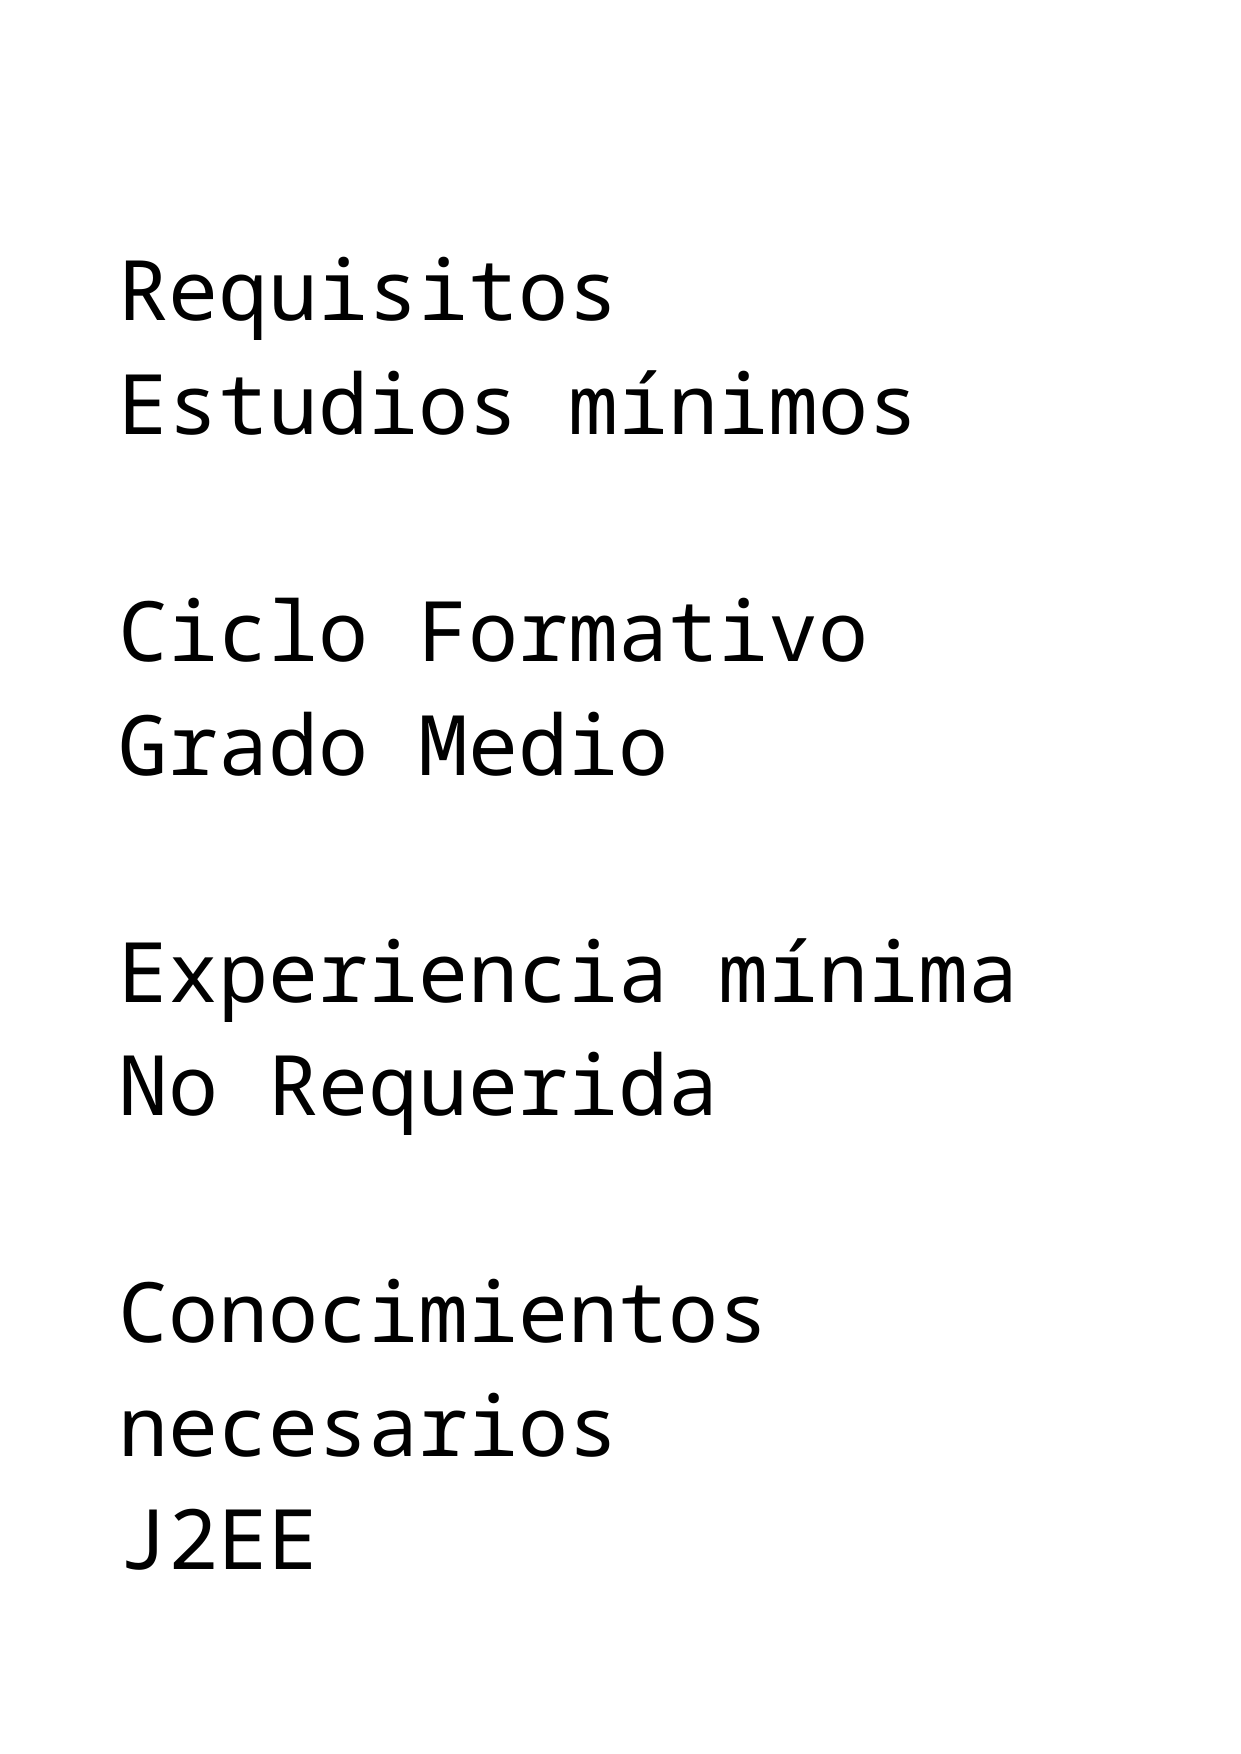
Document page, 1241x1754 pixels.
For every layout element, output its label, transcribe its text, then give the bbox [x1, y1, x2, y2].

text No Requerida [118, 1026, 1122, 1140]
text Ciclo Formativo Grado Medio [118, 572, 1122, 799]
text Requisitos [118, 232, 1122, 345]
text Experiencia mínima [118, 913, 1122, 1026]
text Conocimientos necesarios [118, 1253, 1122, 1481]
text Estudios mínimos [118, 345, 1122, 459]
text J2EE [118, 1481, 1122, 1594]
